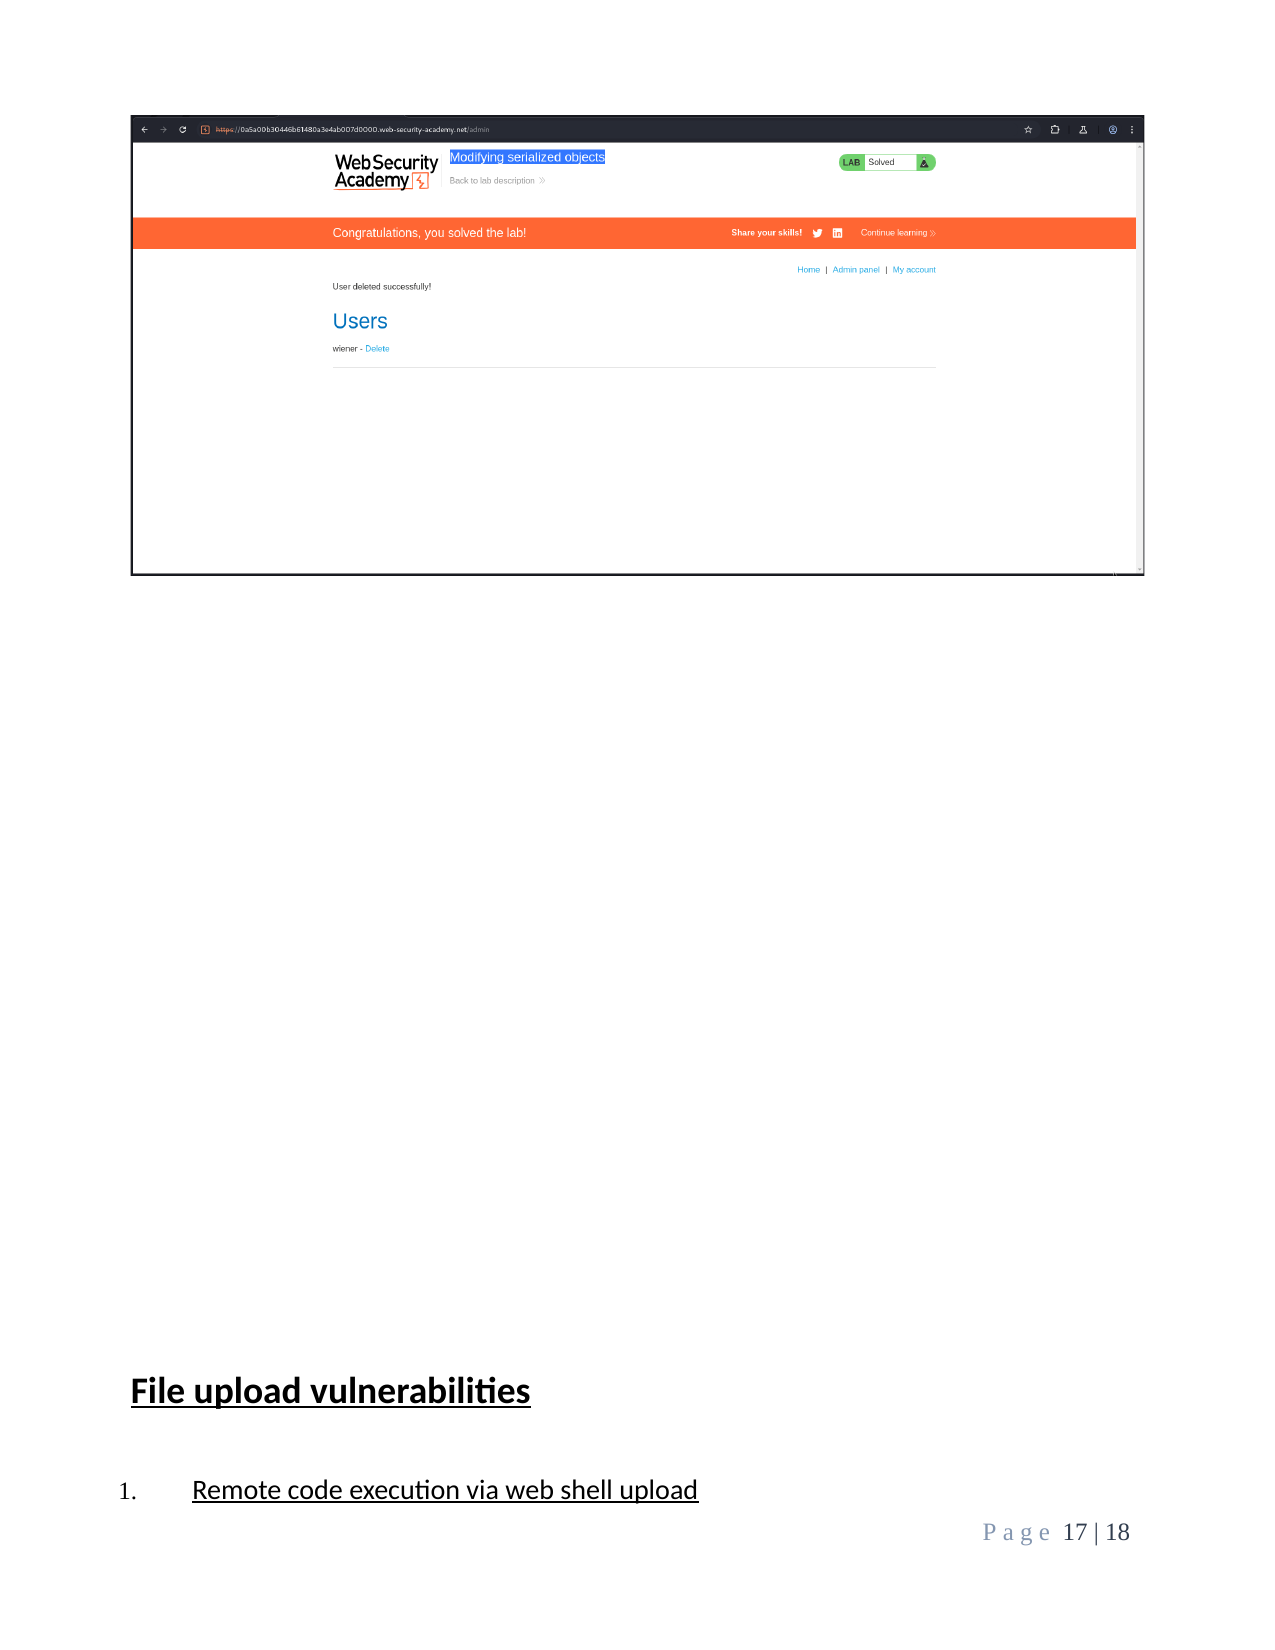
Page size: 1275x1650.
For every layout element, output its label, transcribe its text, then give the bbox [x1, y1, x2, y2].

subtitle File upload vulnerabilities [131, 1367, 1144, 1412]
list Remote code execution via web shell upload [118, 1472, 1144, 1506]
